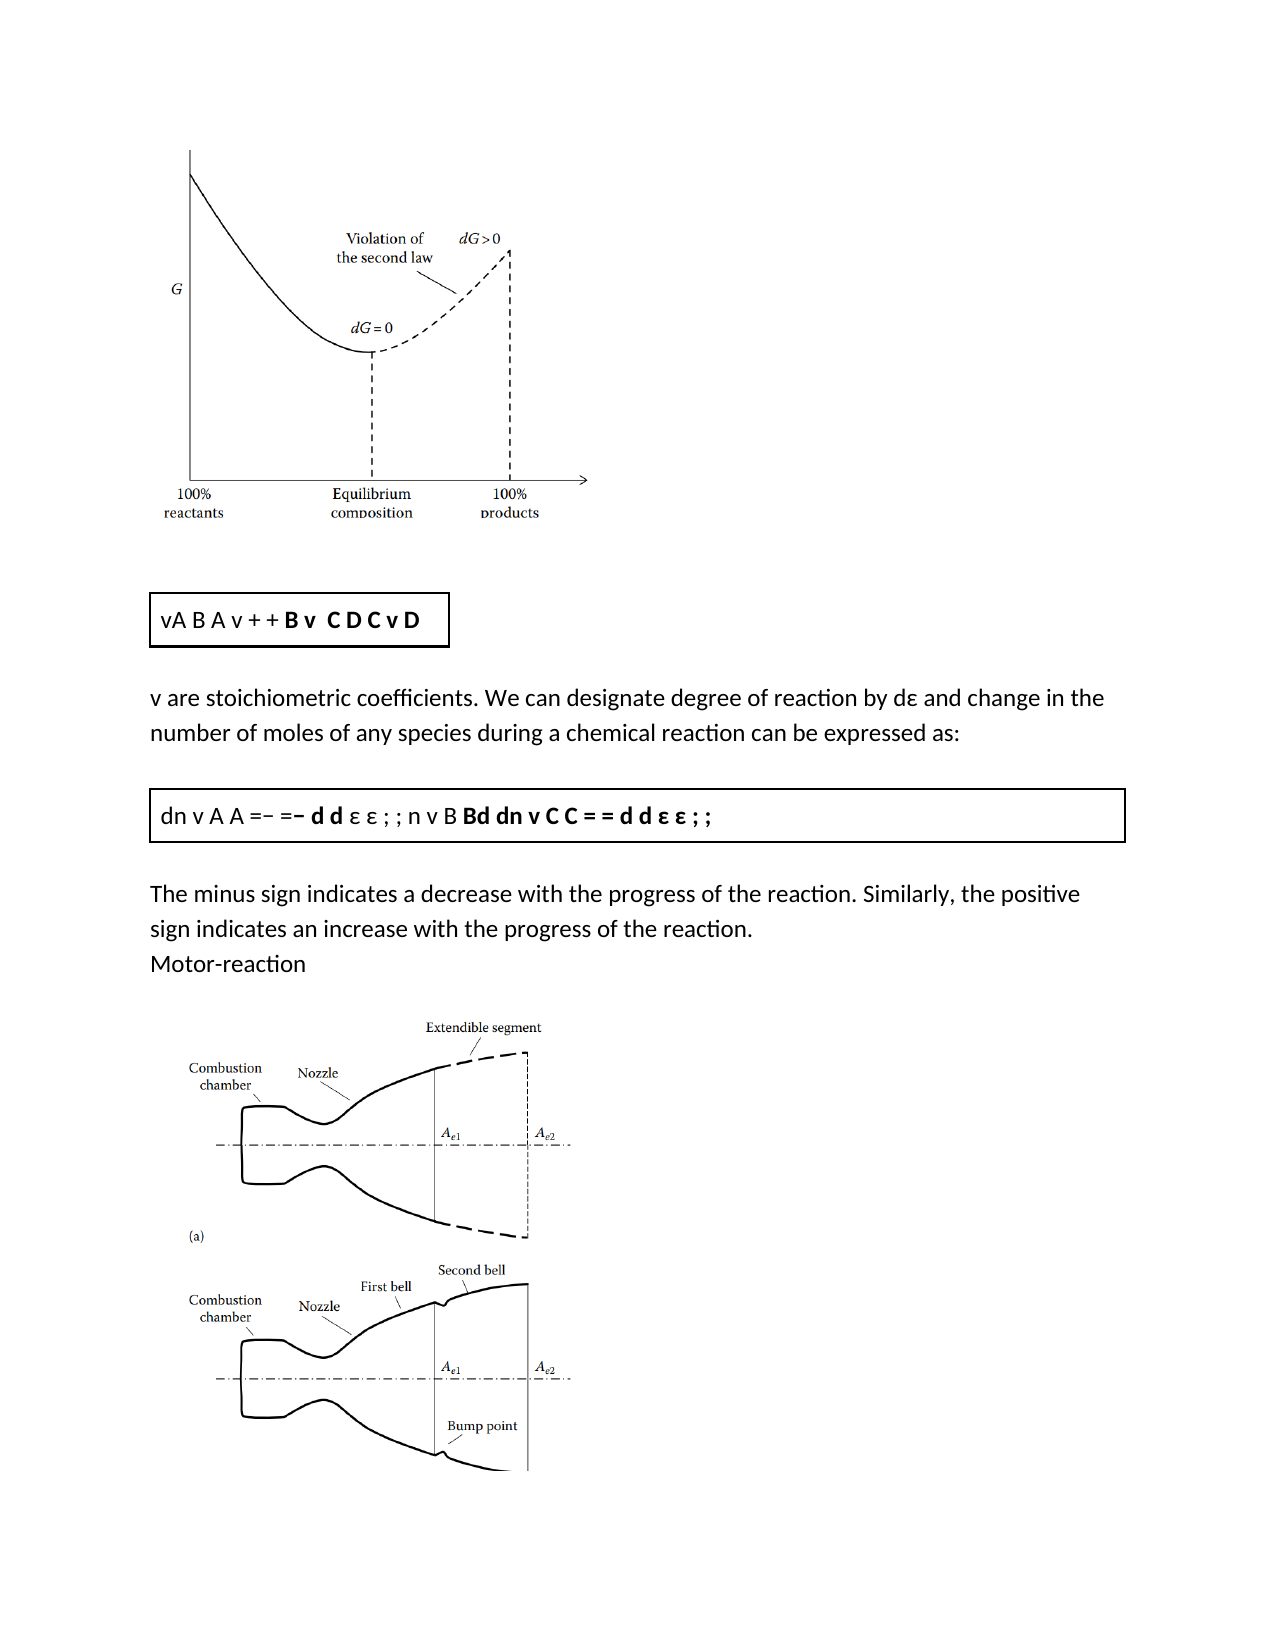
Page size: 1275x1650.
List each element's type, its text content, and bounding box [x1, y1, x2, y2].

table_header dn v A A =− =− d d ε ε ; ; n v B Bd dn v C C = = d d ε ε ; ; [151, 790, 1124, 841]
picture [150, 1017, 574, 1471]
text v are stoichiometric coefficients. We can designate degree of reaction by dε and change in the number of moles of any species during a chemical reaction can be expressed as: [150, 682, 1125, 748]
table_header vA B A v + + B v C D C v D [151, 594, 448, 645]
text The minus sign indicates a decrease with the progress of the reaction. Similarly, the positive sign indicates an increase with the progress of the reaction. [150, 878, 1125, 943]
picture [150, 150, 595, 518]
text Motor-reaction [150, 948, 1125, 978]
